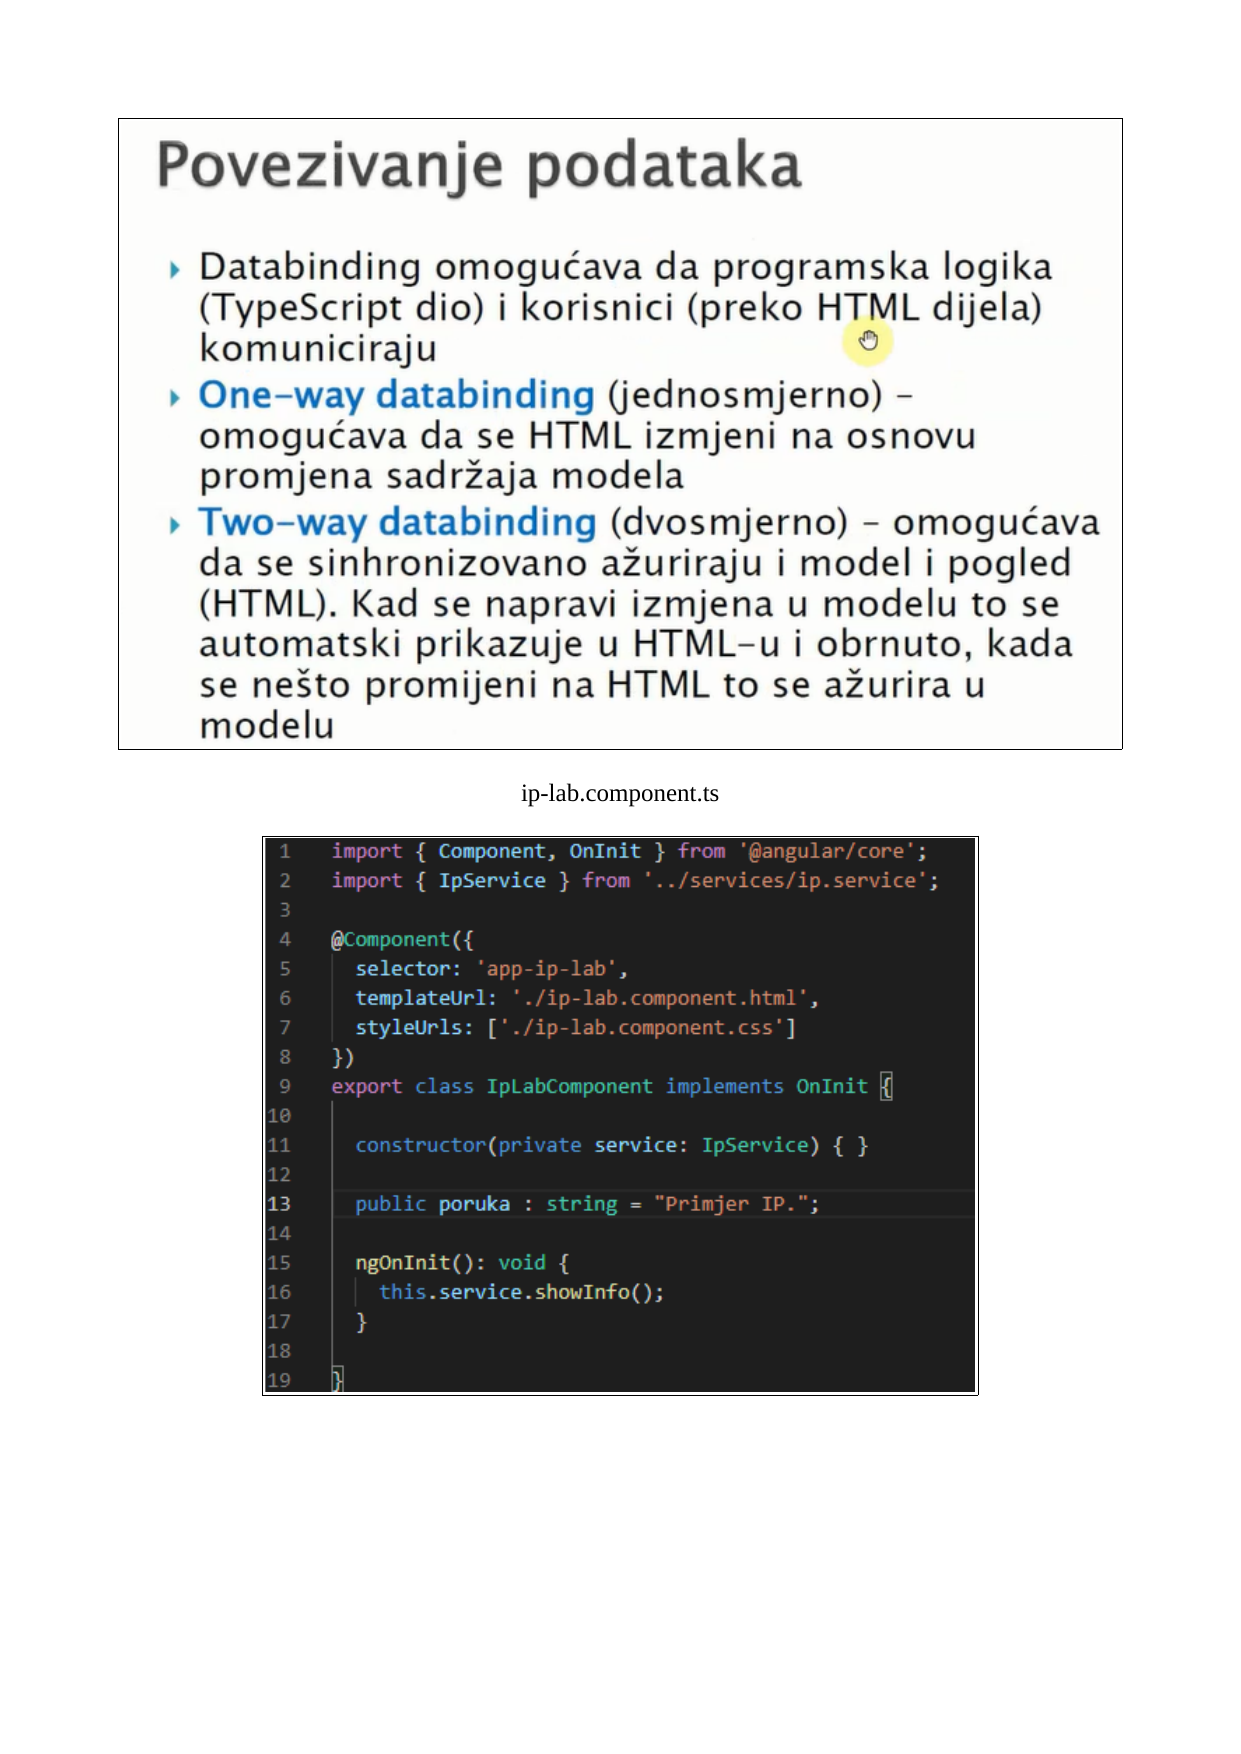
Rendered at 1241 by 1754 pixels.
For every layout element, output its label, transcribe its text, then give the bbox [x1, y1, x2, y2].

text ip-lab.component.ts [118, 778, 1122, 807]
picture [265, 838, 975, 1392]
picture [121, 121, 1119, 747]
